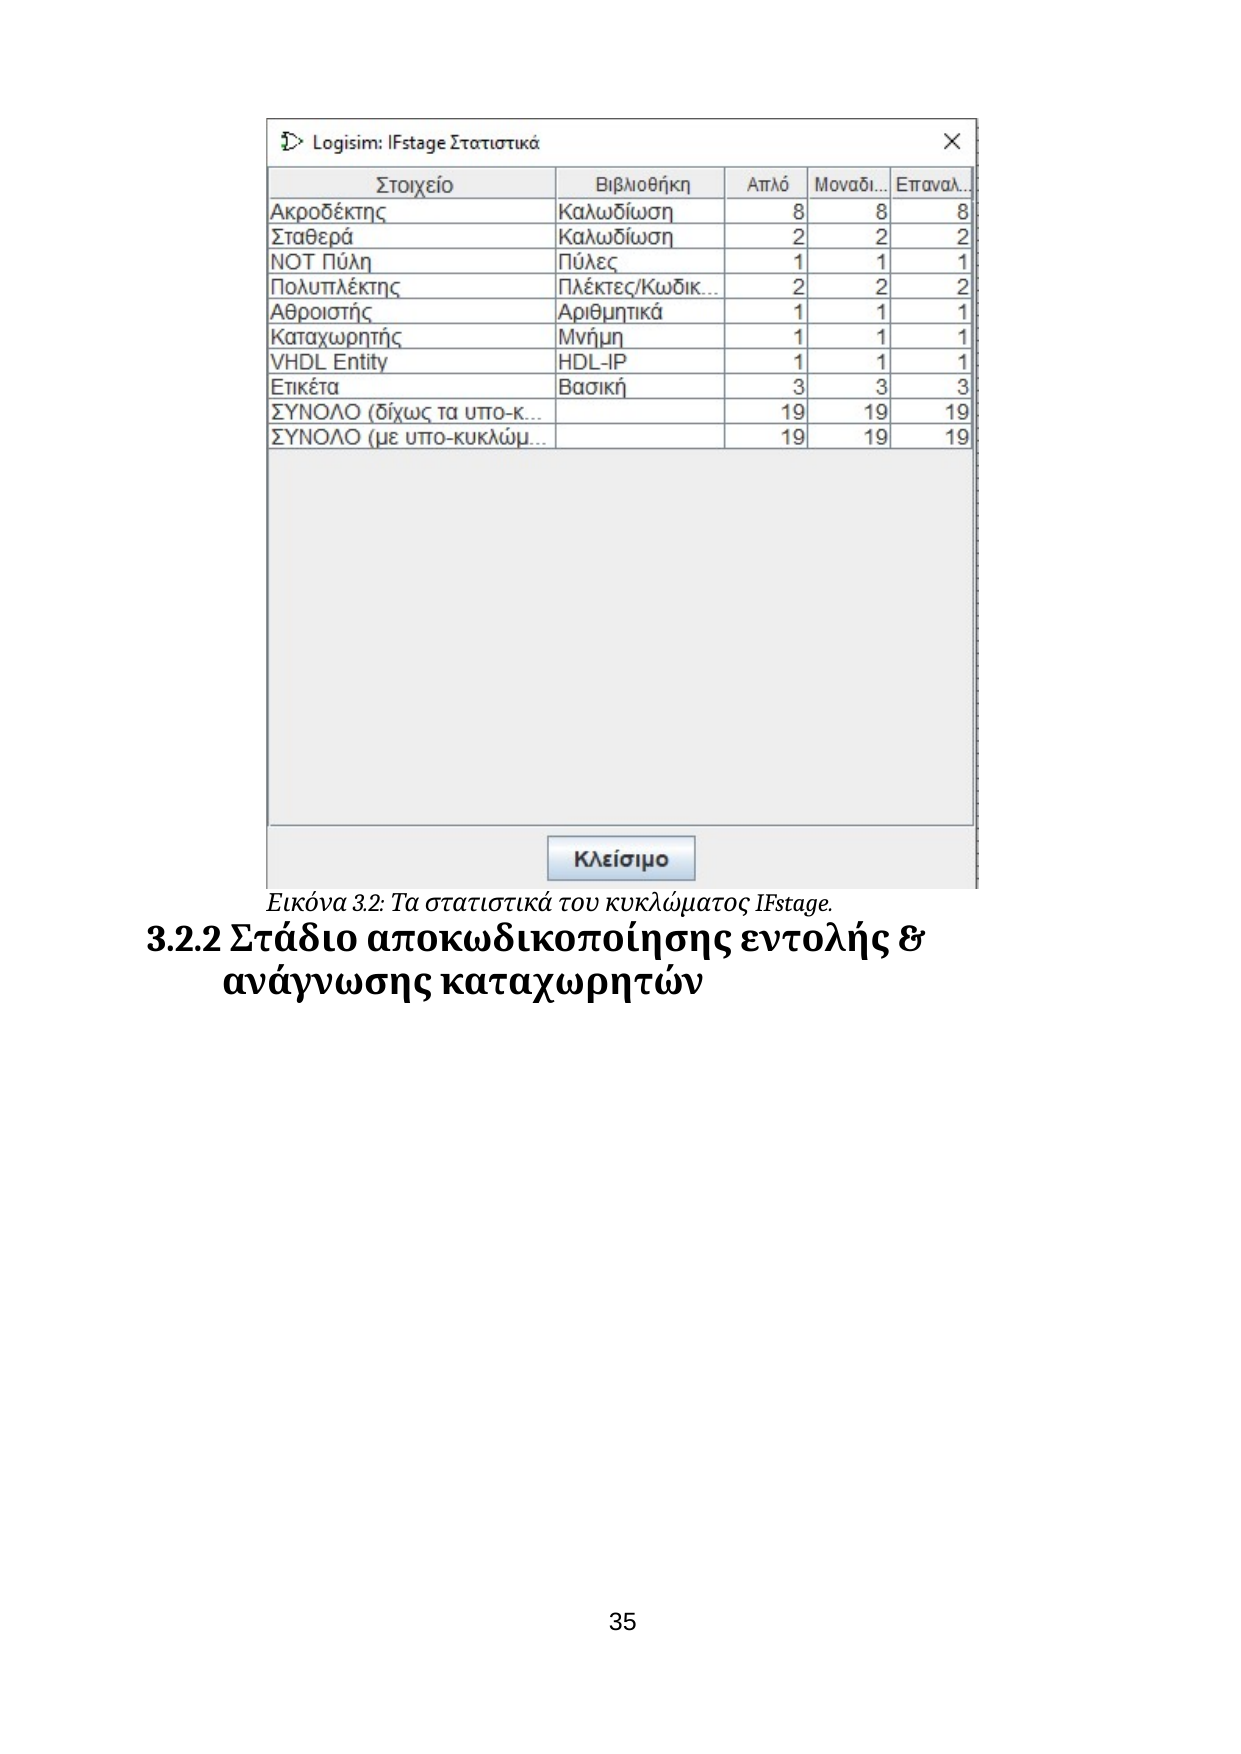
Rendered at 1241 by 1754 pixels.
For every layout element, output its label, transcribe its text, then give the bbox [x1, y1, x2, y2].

text Εικόνα 3.2: Τα στατιστικά του κυκλώματος IFstage. [266, 889, 979, 917]
subtitle 3.2.2 Στάδιο αποκωδικοποίησης εντολής & ανάγνωσης καταχωρητών [147, 860, 1098, 1003]
picture [266, 118, 979, 889]
